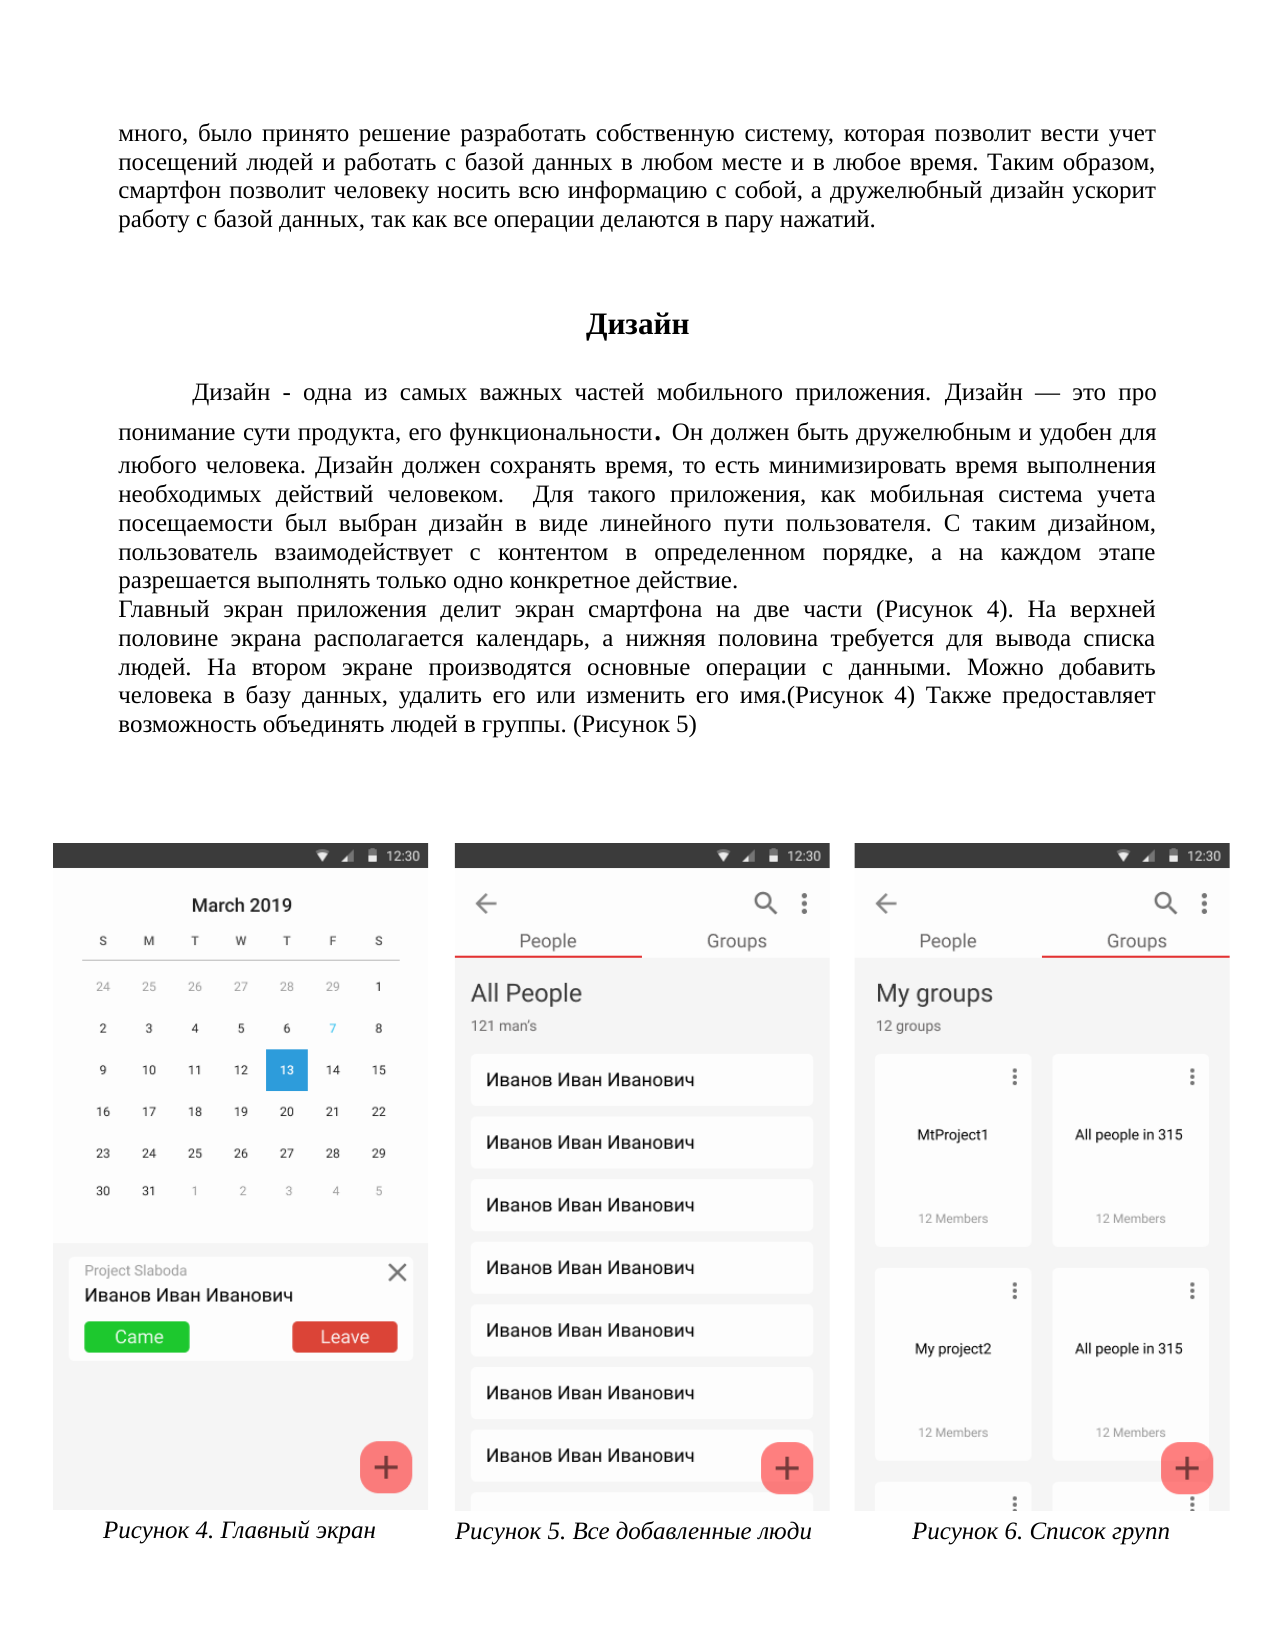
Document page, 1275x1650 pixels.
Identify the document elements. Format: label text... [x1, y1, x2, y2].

picture [454, 843, 830, 1511]
text Рисунок 4. Главный экран [53, 1510, 428, 1544]
text Дизайн - одна из самых важных частей мобильного приложения. Дизайн — это про понимание сути продукта, его функциональности. Он должен быть дружелюбным и удобен для любого человека. Дизайн должен сохранять время, то есть минимизировать время выполнения необходимых действий человеком. Для такого приложения, как мобильная система учета посещаемости был выбран дизайн в виде линейного пути пользователя. С таким дизайном, пользователь взаимодействует с контентом в определенном порядке, а на каждом этапе разрешается выполнять только одно конкретное действие. [118, 377, 1157, 594]
picture [53, 843, 429, 1510]
picture [854, 843, 1230, 1511]
text много, было принято решение разработать собственную систему, которая позволит вести учет посещений людей и работать с базой данных в любом месте и в любое время. Таким образом, смартфон позволит человеку носить всю информацию с собой, а дружелюбный дизайн ускорит работу с базой данных, так как все операции делаются в пару нажатий. [118, 118, 1157, 233]
text Дизайн [118, 305, 1157, 341]
text Рисунок 6. Список групп [854, 1511, 1229, 1545]
text Главный экран приложения делит экран смартфона на две части (Рисунок 4). На верхней половине экрана располагается календарь, а нижняя половина требуется для вывода списка людей. На втором экране производятся основные операции с данными. Можно добавить человека в базу данных, удалить его или изменить его имя.(Рисунок 4) Также предоставляет возможность объединять людей в группы. (Рисунок 5) [118, 594, 1157, 738]
text Рисунок 5. Все добавленные люди [455, 1511, 830, 1545]
